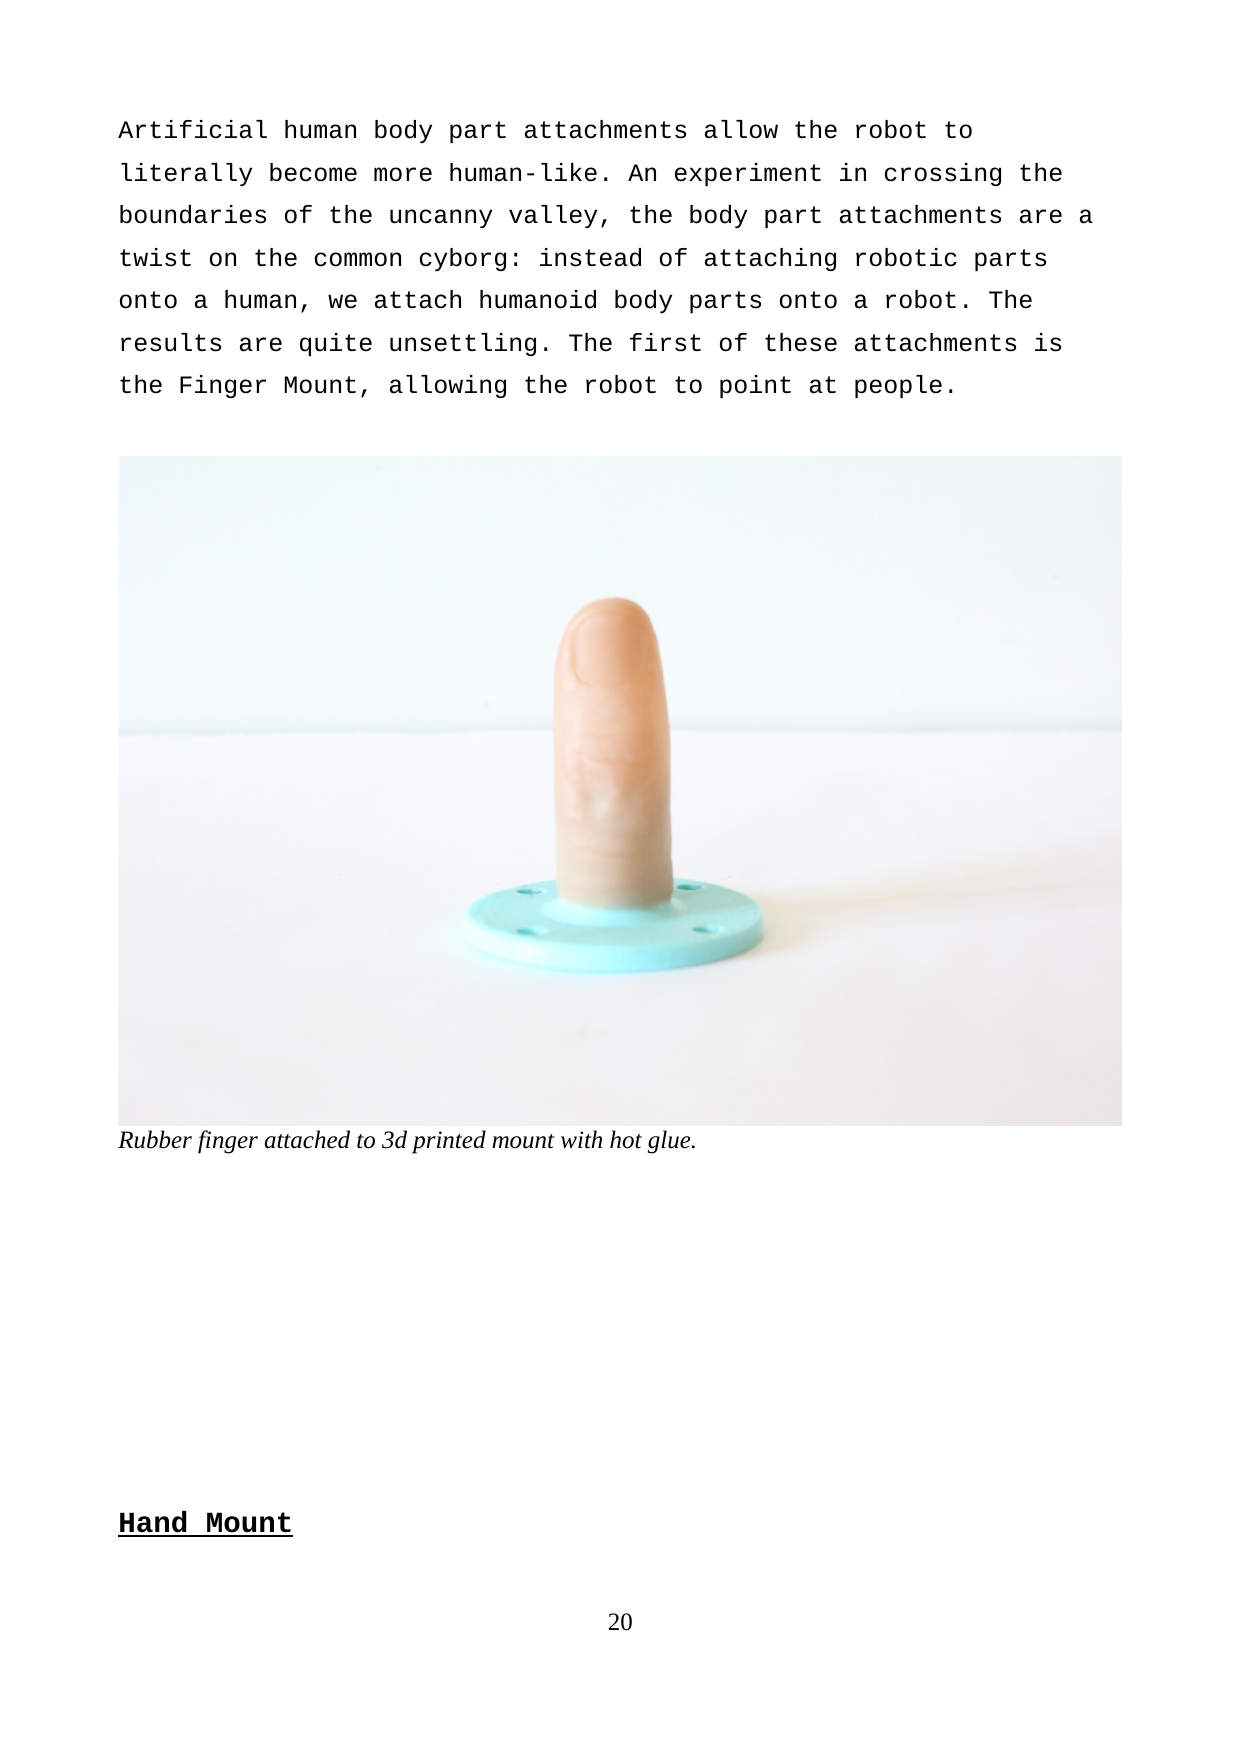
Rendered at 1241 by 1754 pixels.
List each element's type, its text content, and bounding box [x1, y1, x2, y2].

text Artificial human body part attachments allow the robot to literally become more human-like. An experiment in crossing the boundaries of the uncanny valley, the body part attachments are a twist on the common cyborg: instead of attaching robotic parts onto a human, we attach humanoid body parts onto a robot. The results are quite unsettling. The first of these attachments is the Finger Mount, allowing the robot to point at people. [118, 118, 1122, 401]
picture [118, 456, 1123, 1126]
text Hand Mount [118, 1508, 1122, 1541]
text Rubber finger attached to 3d printed mount with hot glue. [118, 1126, 1122, 1154]
